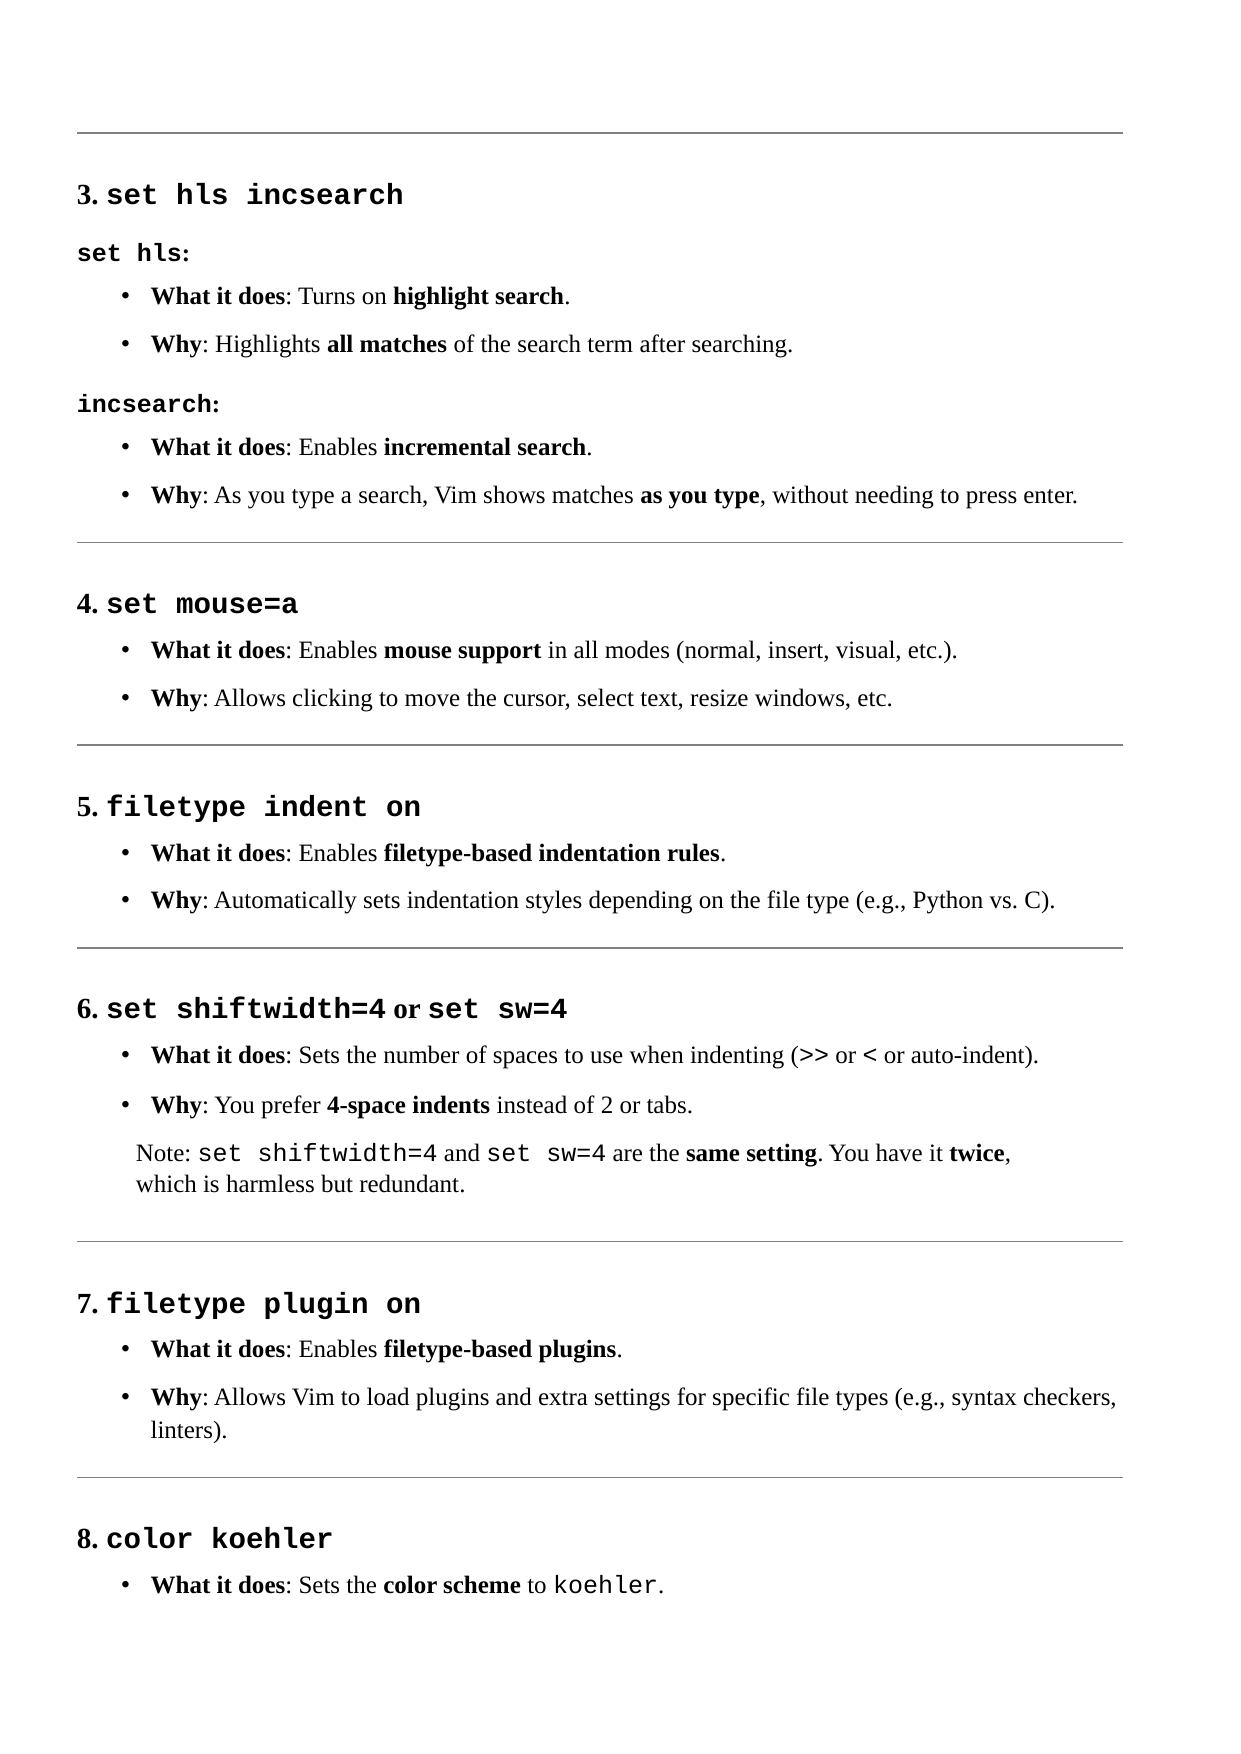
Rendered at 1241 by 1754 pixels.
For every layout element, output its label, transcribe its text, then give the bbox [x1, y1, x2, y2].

list Why: As you type a search, Vim shows matches as you type, without needing to press enter. [121, 480, 1123, 509]
list Why: You prefer 4-space indents instead of 2 or tabs. [121, 1090, 1123, 1119]
subtitle 5. filetype indent on [77, 789, 1123, 825]
list Why: Allows Vim to load plugins and extra settings for specific file types (e.g., syntax checkers, linters). [121, 1382, 1123, 1444]
list What it does: Sets the number of spaces to use when indenting (>> or < or auto-indent). [121, 1040, 1123, 1071]
subtitle 8. color koehler [77, 1521, 1123, 1557]
list Why: Allows clicking to move the cursor, select text, resize windows, etc. [121, 683, 1123, 711]
list What it does: Enables filetype-based plugins. [121, 1334, 1123, 1363]
subtitle 3. set hls incsearch [77, 177, 1123, 213]
subtitle 7. filetype plugin on [77, 1286, 1123, 1322]
list What it does: Sets the color scheme to koehler. [121, 1570, 1123, 1601]
subtitle 4. set mouse=a [77, 586, 1123, 622]
list What it does: Enables mouse support in all modes (normal, insert, visual, etc.). [121, 635, 1123, 664]
subtitle incsearch: [77, 389, 1123, 420]
subtitle 6. set shiftwidth=4 or set sw=4 [77, 992, 1123, 1028]
list What it does: Enables incremental search. [121, 432, 1123, 461]
text Note: set shiftwidth=4 and set sw=4 are the same setting. You have it twice, which is harmless but redundant. [136, 1138, 1064, 1197]
list Why: Highlights all matches of the search term after searching. [121, 329, 1123, 358]
list What it does: Turns on highlight search. [121, 281, 1123, 310]
subtitle set hls: [77, 238, 1123, 269]
list What it does: Enables filetype-based indentation rules. [121, 838, 1123, 866]
list Why: Automatically sets indentation styles depending on the file type (e.g., Python vs. C). [121, 885, 1123, 914]
